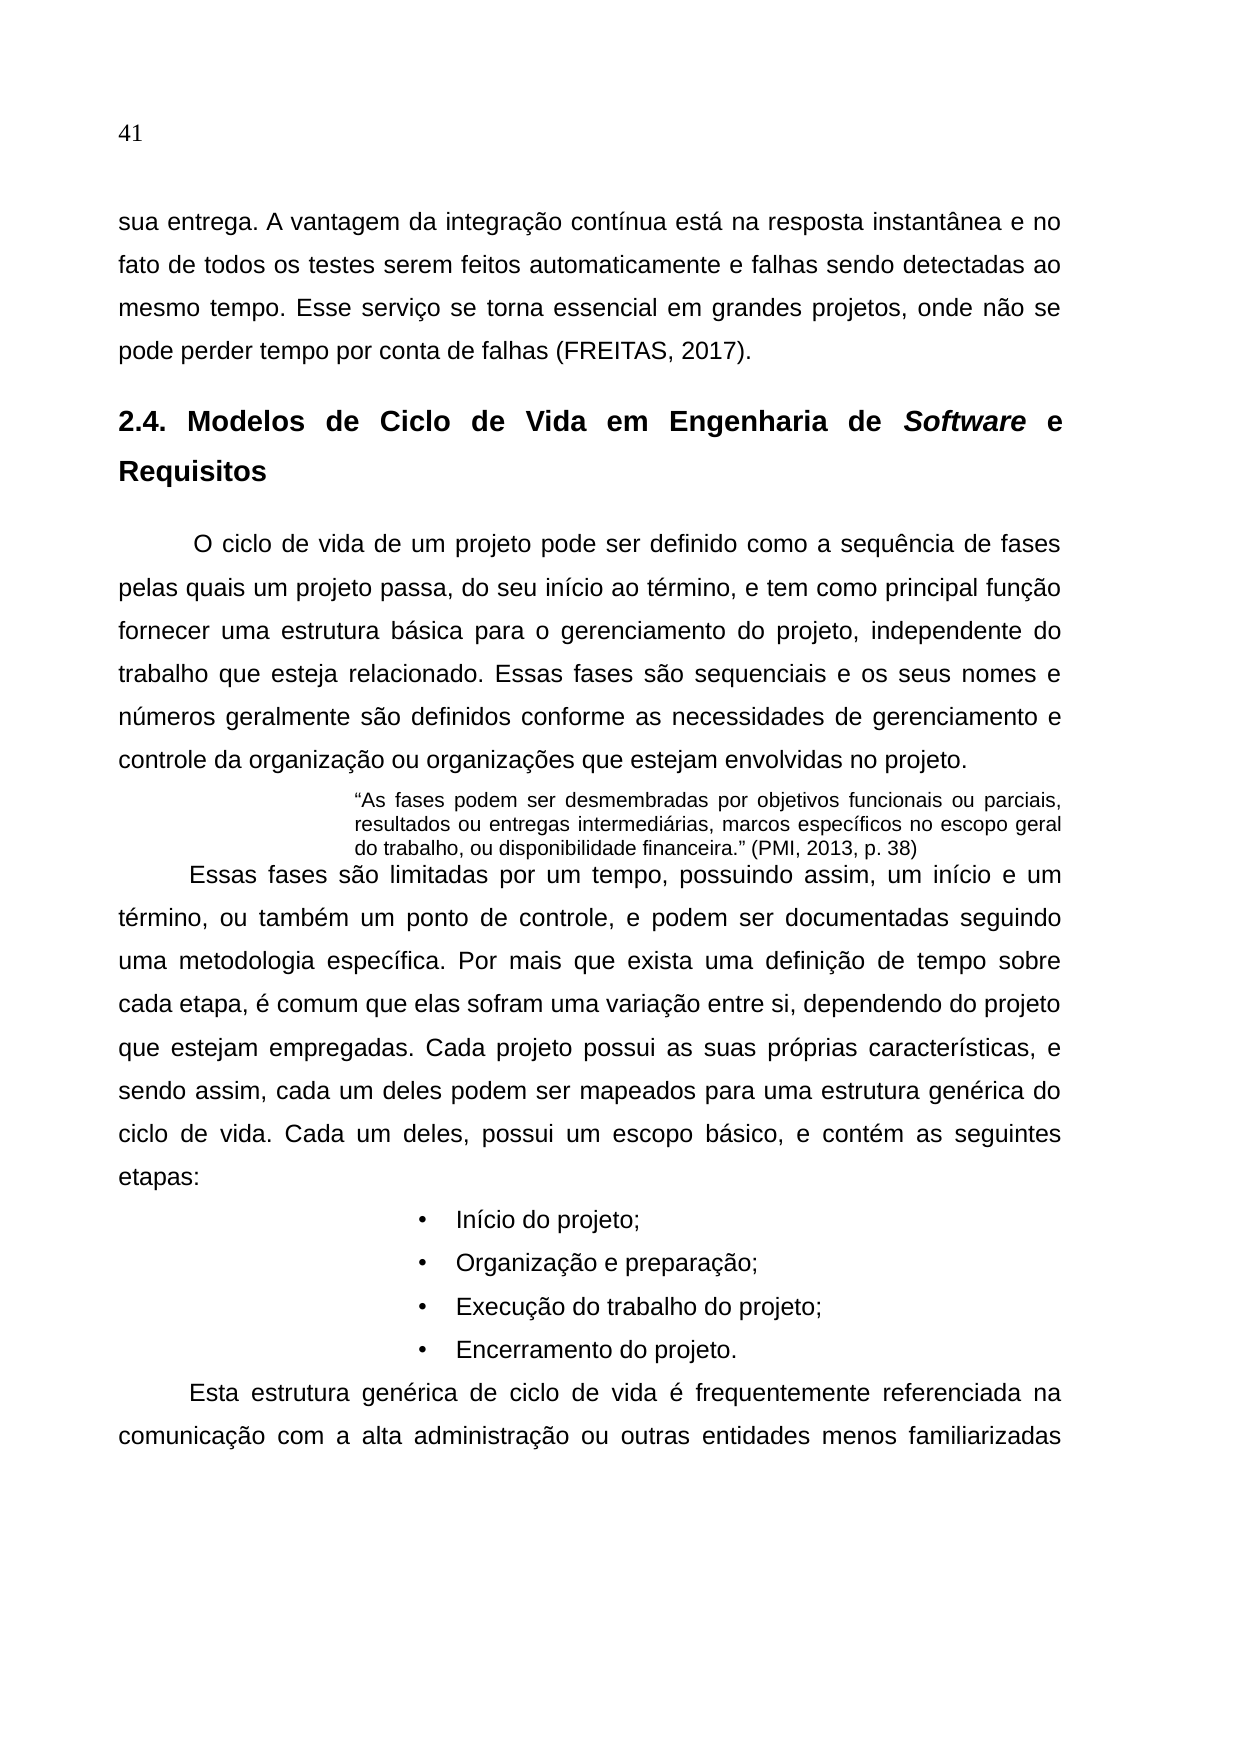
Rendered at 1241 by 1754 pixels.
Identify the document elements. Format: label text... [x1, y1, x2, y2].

list Execução do trabalho do projeto; [418, 1291, 1063, 1320]
list Encerramento do projeto. [418, 1335, 1063, 1363]
list Início do projeto; [418, 1205, 1063, 1234]
subtitle 2.4. Modelos de Ciclo de Vida em Engenharia de Software e Requisitos [118, 404, 1063, 488]
text Esta estrutura genérica de ciclo de vida é frequentemente referenciada na comunicação com a alta administração ou outras entidades menos familiarizadas [118, 1378, 1063, 1450]
list Organização e preparação; [418, 1248, 1063, 1277]
text O ciclo de vida de um projeto pode ser definido como a sequência de fases pelas quais um projeto passa, do seu início ao término, e tem como principal função fornecer uma estrutura básica para o gerenciamento do projeto, independente do trabalho que esteja relacionado. Essas fases são sequenciais e os seus nomes e números geralmente são definidos conforme as necessidades de gerenciamento e controle da organização ou organizações que estejam envolvidas no projeto. [118, 529, 1063, 774]
text “As fases podem ser desmembradas por objetivos funcionais ou parciais, resultados ou entregas intermediárias, marcos específicos no escopo geral do trabalho, ou disponibilidade financeira.” (PMI, 2013, p. 38) [354, 788, 1063, 860]
text sua entrega. A vantagem da integração contínua está na resposta instantânea e no fato de todos os testes serem feitos automaticamente e falhas sendo detectadas ao mesmo tempo. Esse serviço se torna essencial em grandes projetos, onde não se pode perder tempo por conta de falhas (FREITAS, 2017). [118, 207, 1063, 365]
text Essas fases são limitadas por um tempo, possuindo assim, um início e um término, ou também um ponto de controle, e podem ser documentadas seguindo uma metodologia específica. Por mais que exista uma definição de tempo sobre cada etapa, é comum que elas sofram uma variação entre si, dependendo do projeto que estejam empregadas. Cada projeto possui as suas próprias características, e sendo assim, cada um deles podem ser mapeados para uma estrutura genérica do ciclo de vida. Cada um deles, possui um escopo básico, e contém as seguintes etapas: [118, 860, 1063, 1191]
